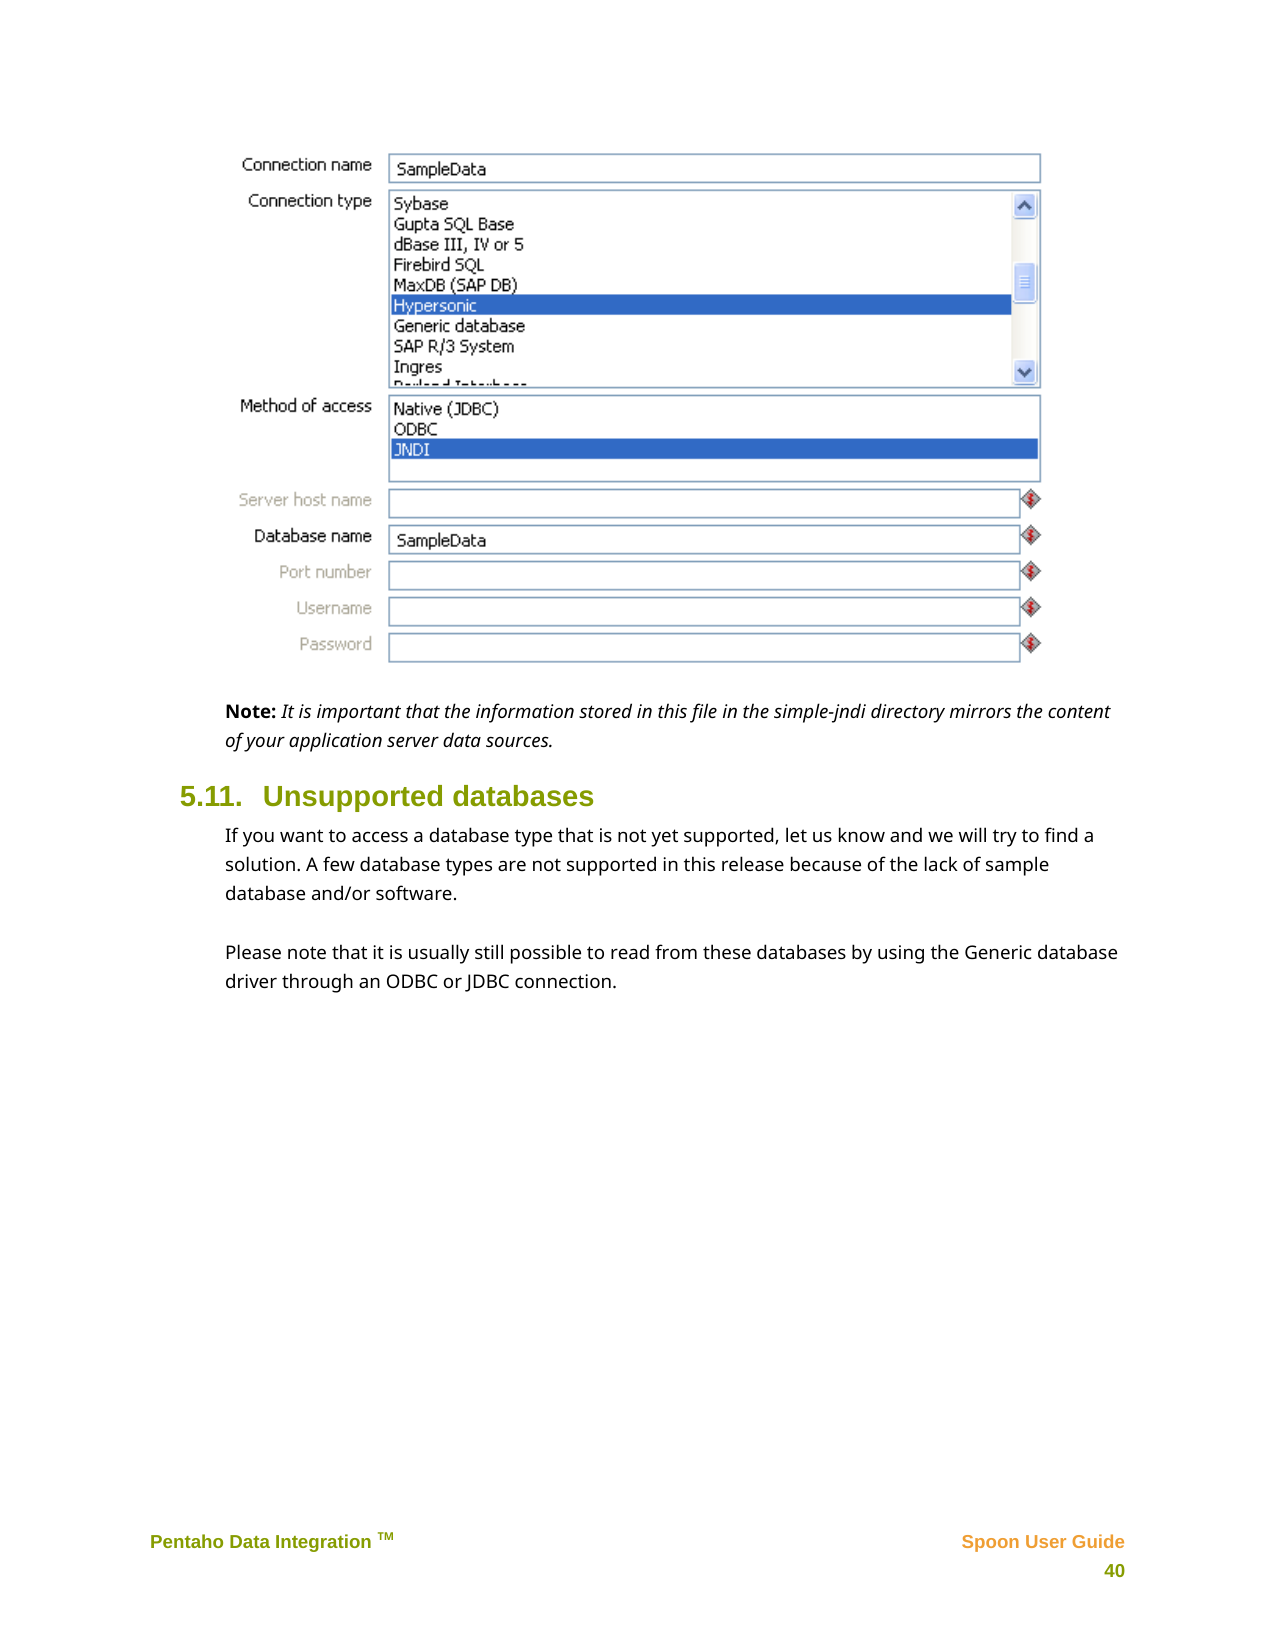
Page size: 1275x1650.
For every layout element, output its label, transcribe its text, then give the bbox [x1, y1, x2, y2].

text If you want to access a database type that is not yet supported, let us know and we will try to find a solution. A few database types are not supported in this release because of the lack of sample database and/or software. [225, 819, 1125, 907]
picture [229, 150, 1046, 666]
subtitle Unsupported databases [179, 778, 1125, 813]
text Please note that it is usually still possible to read from these databases by using the Generic database driver through an ODBC or JDBC connection. [225, 936, 1125, 994]
text Note: It is important that the information stored in this file in the simple-jndi directory mirrors the content of your application server data sources. [225, 695, 1125, 753]
